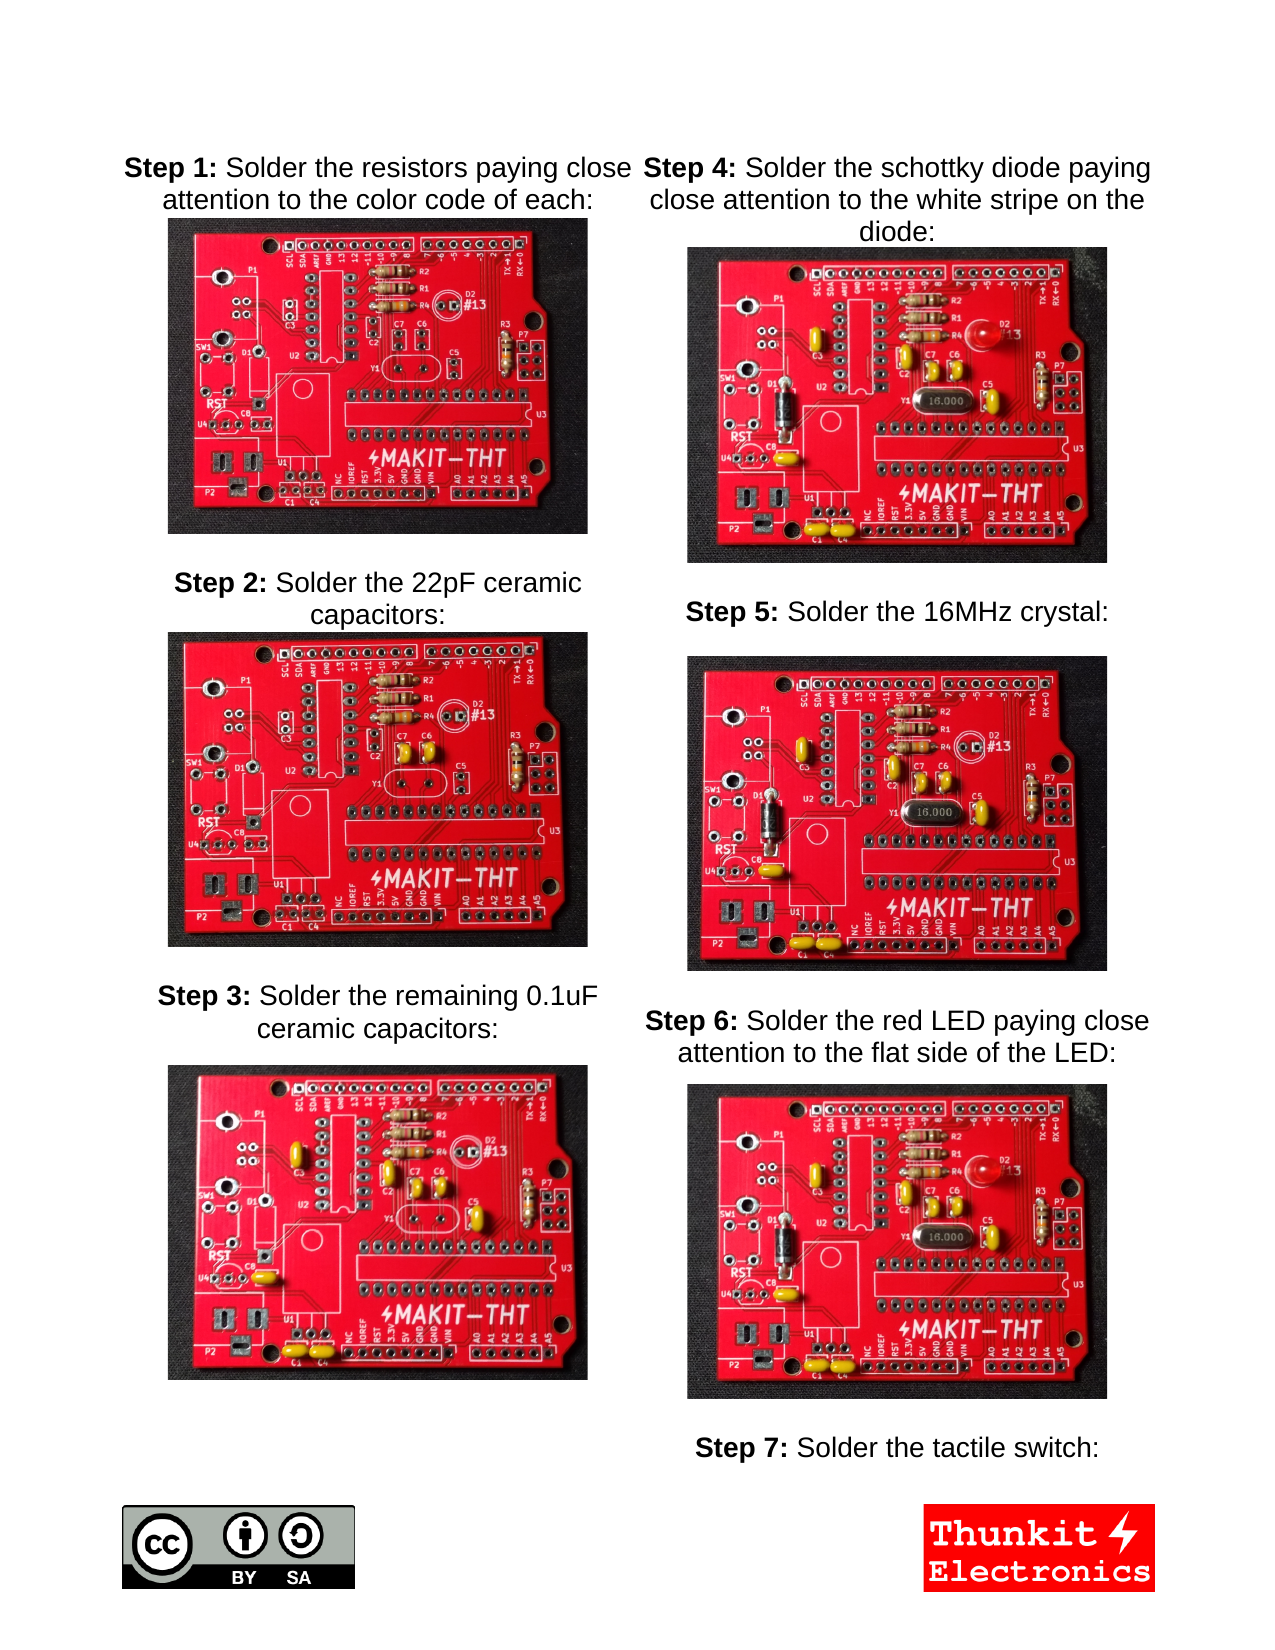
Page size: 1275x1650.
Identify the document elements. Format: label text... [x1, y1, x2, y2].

picture [167, 632, 588, 947]
text Step 5: Solder the 16MHz crystal: [637, 595, 1157, 627]
picture [167, 1065, 588, 1380]
text Step 1: Solder the resistors paying close attention to the color code of each: [118, 151, 637, 215]
text Step 7: Solder the tactile switch: [637, 1431, 1157, 1464]
text Step 3: Solder the remaining 0.1uF ceramic capacitors: [118, 979, 637, 1044]
picture [687, 247, 1108, 563]
text Step 6: Solder the red LED paying close attention to the flat side of the LED: [637, 1003, 1157, 1068]
picture [687, 1084, 1108, 1399]
text Step 4: Solder the schottky diode paying close attention to the white stripe on the diode: [637, 151, 1157, 248]
picture [122, 1505, 355, 1589]
picture [923, 1504, 1155, 1592]
text Step 2: Solder the 22pF ceramic capacitors: [118, 566, 637, 631]
picture [167, 218, 588, 534]
picture [687, 656, 1108, 971]
